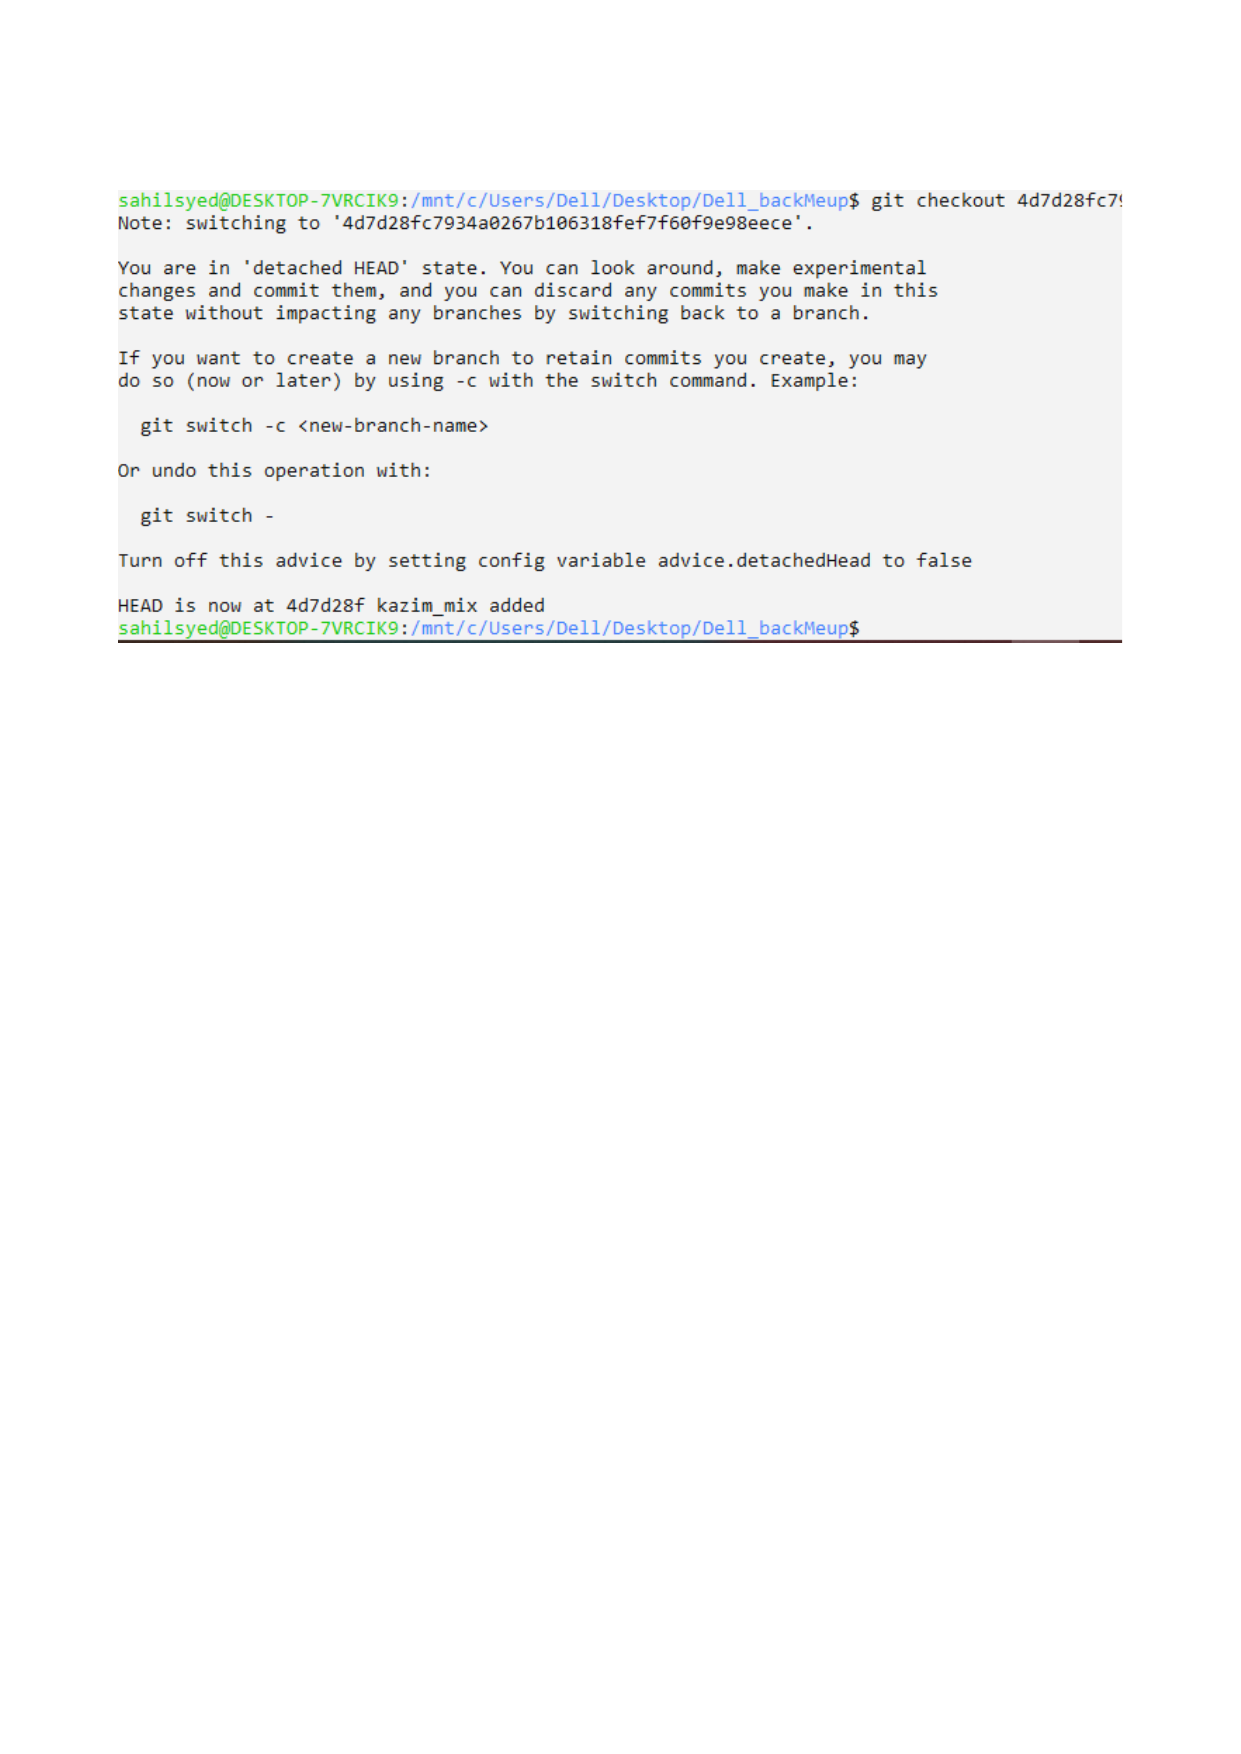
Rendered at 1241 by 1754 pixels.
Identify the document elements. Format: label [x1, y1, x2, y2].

picture [118, 190, 1123, 643]
